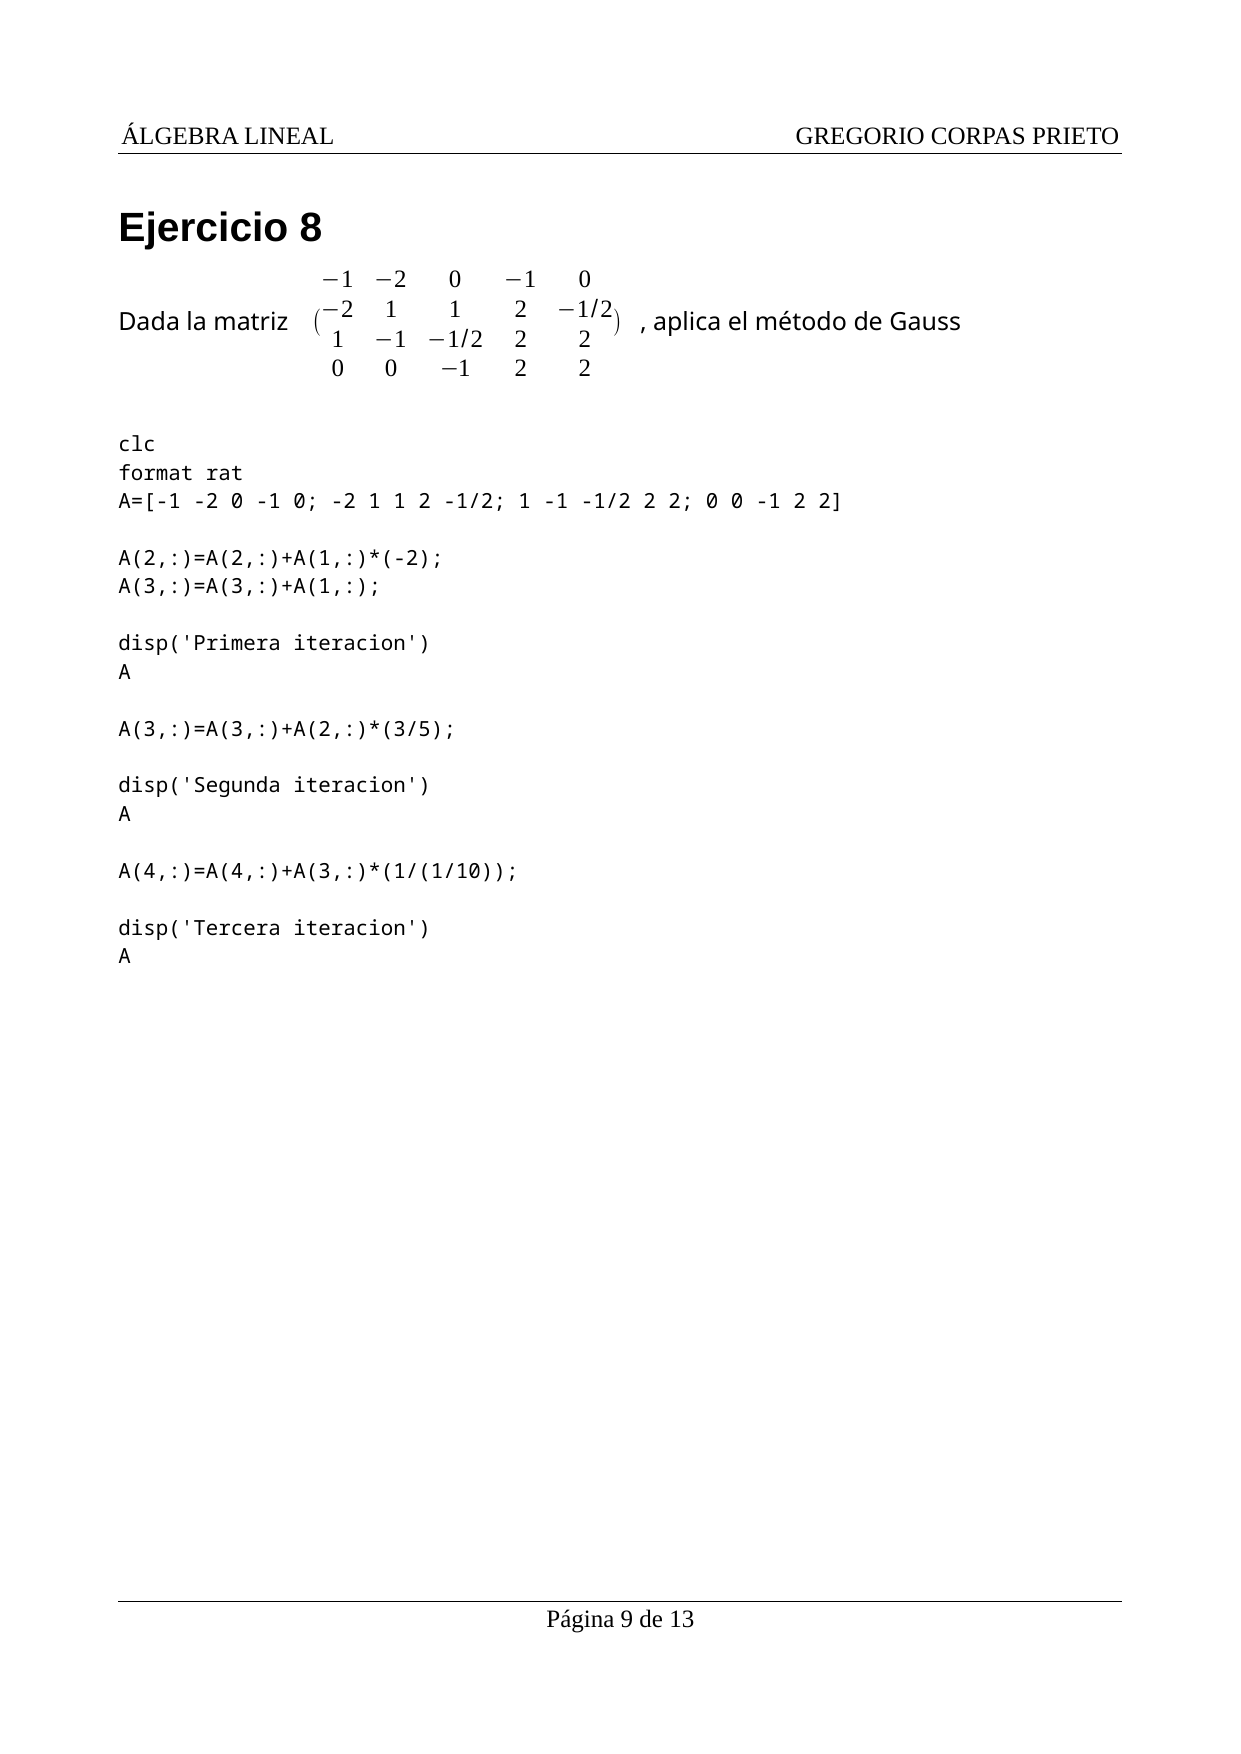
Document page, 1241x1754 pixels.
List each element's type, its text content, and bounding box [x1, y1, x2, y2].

text A(3,:)=A(3,:)+A(2,:)*(3/5); [118, 714, 1122, 742]
subtitle Ejercicio 8 [118, 203, 1122, 250]
text A [118, 941, 1122, 970]
text A(4,:)=A(4,:)+A(3,:)*(1/(1/10)); [118, 856, 1122, 884]
text A(2,:)=A(2,:)+A(1,:)*(-2); [118, 543, 1122, 572]
text clc [118, 429, 1122, 458]
text disp('Segunda iteracion') [118, 771, 1122, 799]
text A [118, 799, 1122, 827]
text disp('Tercera iteracion') [118, 913, 1122, 941]
text format rat [118, 458, 1122, 486]
text A=[-1 -2 0 -1 0; -2 1 1 2 -1/2; 1 -1 -1/2 2 2; 0 0 -1 2 2] [118, 486, 1122, 515]
text disp('Primera iteracion') [118, 628, 1122, 657]
text A(3,:)=A(3,:)+A(1,:); [118, 572, 1122, 600]
text Dada la matriz , aplica el método de Gauss [118, 263, 1122, 382]
text A [118, 657, 1122, 685]
